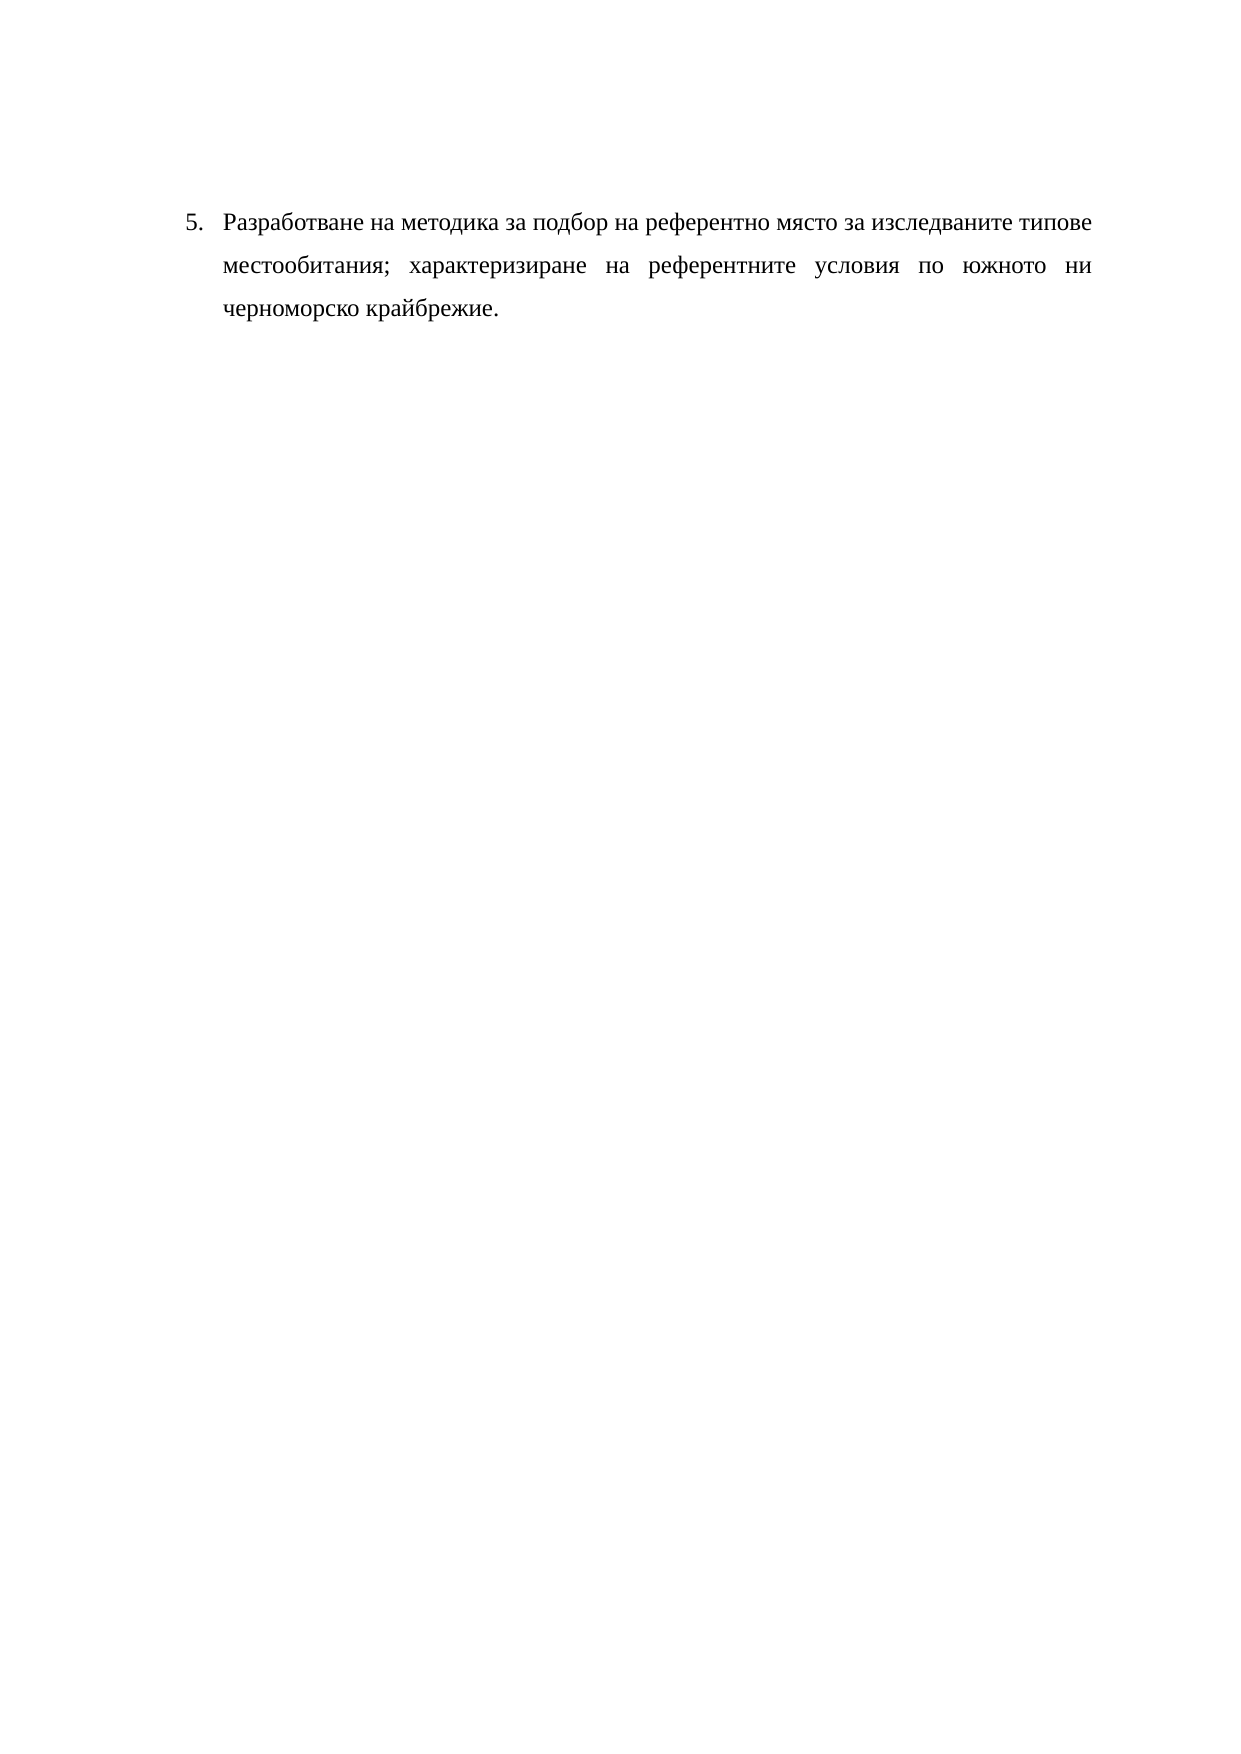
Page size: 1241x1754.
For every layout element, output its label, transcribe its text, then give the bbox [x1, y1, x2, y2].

list Разработване на методика за подбор на референтно място за изследваните типове местообитания; характеризиране на референтните условия по южното ни черноморско крайбрежие. [185, 207, 1093, 322]
